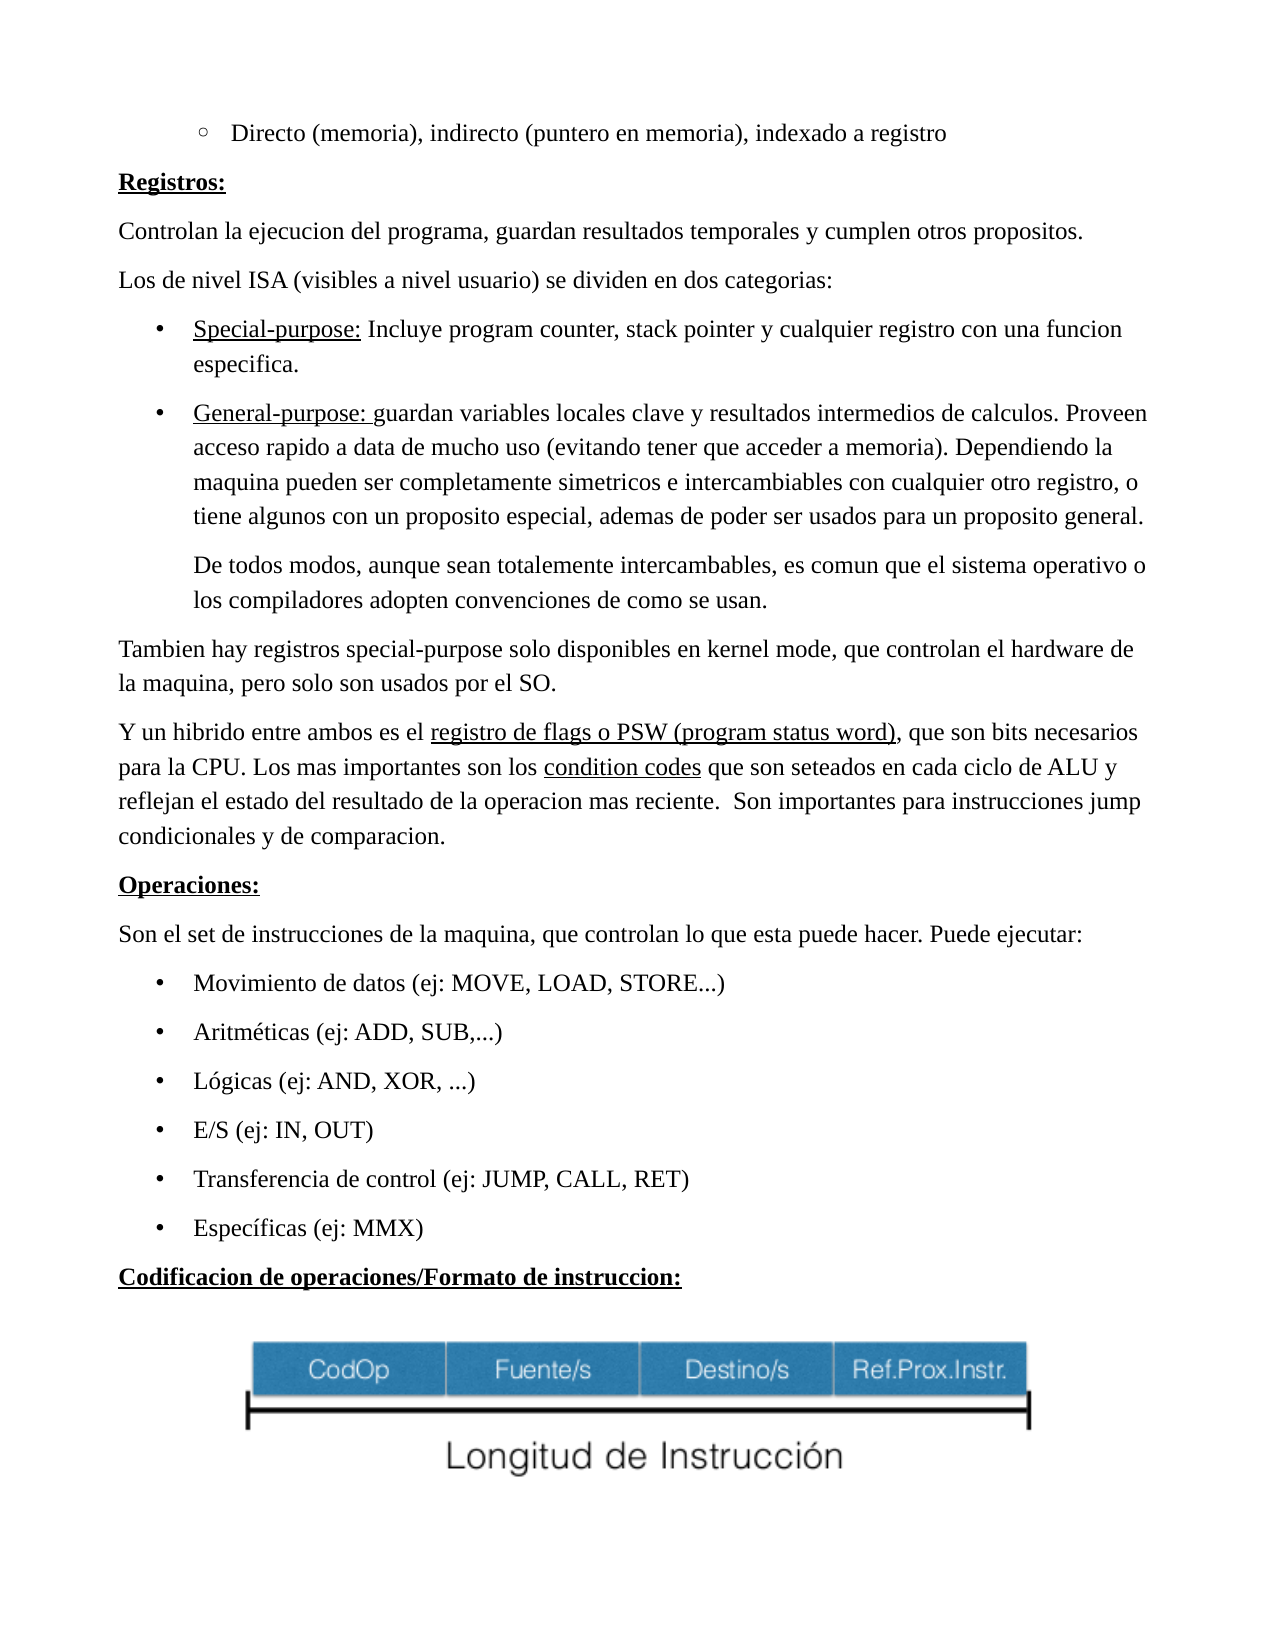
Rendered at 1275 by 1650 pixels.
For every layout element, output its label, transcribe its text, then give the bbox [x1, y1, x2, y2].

list E/S (ej: IN, OUT) [156, 1115, 1157, 1144]
list Transferencia de control (ej: JUMP, CALL, RET) [156, 1164, 1157, 1193]
list De todos modos, aunque sean totalemente intercambables, es comun que el sistema operativo o los compiladores adopten convenciones de como se usan. [156, 550, 1157, 614]
text Los de nivel ISA (visibles a nivel usuario) se dividen en dos categorias: [118, 265, 1157, 294]
text Registros: [118, 167, 1157, 196]
list Directo (memoria), indirecto (puntero en memoria), indexado a registro [193, 118, 1157, 147]
list Lógicas (ej: AND, XOR, ...) [156, 1066, 1157, 1095]
list General-purpose: guardan variables locales clave y resultados intermedios de calculos. Proveen acceso rapido a data de mucho uso (evitando tener que acceder a memoria). Dependiendo la maquina pueden ser completamente simetricos e intercambiables con cualquier otro registro, o tiene algunos con un proposito especial, ademas de poder ser usados para un proposito general. [156, 398, 1157, 530]
text Son el set de instrucciones de la maquina, que controlan lo que esta puede hacer. Puede ejecutar: [118, 919, 1157, 948]
list Específicas (ej: MMX) [156, 1213, 1157, 1242]
text Tambien hay registros special-purpose solo disponibles en kernel mode, que controlan el hardware de la maquina, pero solo son usados por el SO. [118, 634, 1157, 697]
text Operaciones: [118, 870, 1157, 899]
list Movimiento de datos (ej: MOVE, LOAD, STORE...) [156, 968, 1157, 997]
picture [840, 1311, 1055, 1486]
list Special-purpose: Incluye program counter, stack pointer y cualquier registro con una funcion especifica. [156, 314, 1157, 378]
list Aritméticas (ej: ADD, SUB,...) [156, 1017, 1157, 1046]
text Controlan la ejecucion del programa, guardan resultados temporales y cumplen otros propositos. [118, 216, 1157, 245]
text Codificacion de operaciones/Formato de instruccion: [118, 1262, 1157, 1291]
text Y un hibrido entre ambos es el registro de flags o PSW (program status word), que son bits necesarios para la CPU. Los mas importantes son los condition codes que son seteados en cada ciclo de ALU y reflejan el estado del resultado de la operacion mas reciente. Son importantes para instrucciones jump condicionales y de comparacion. [118, 717, 1157, 850]
